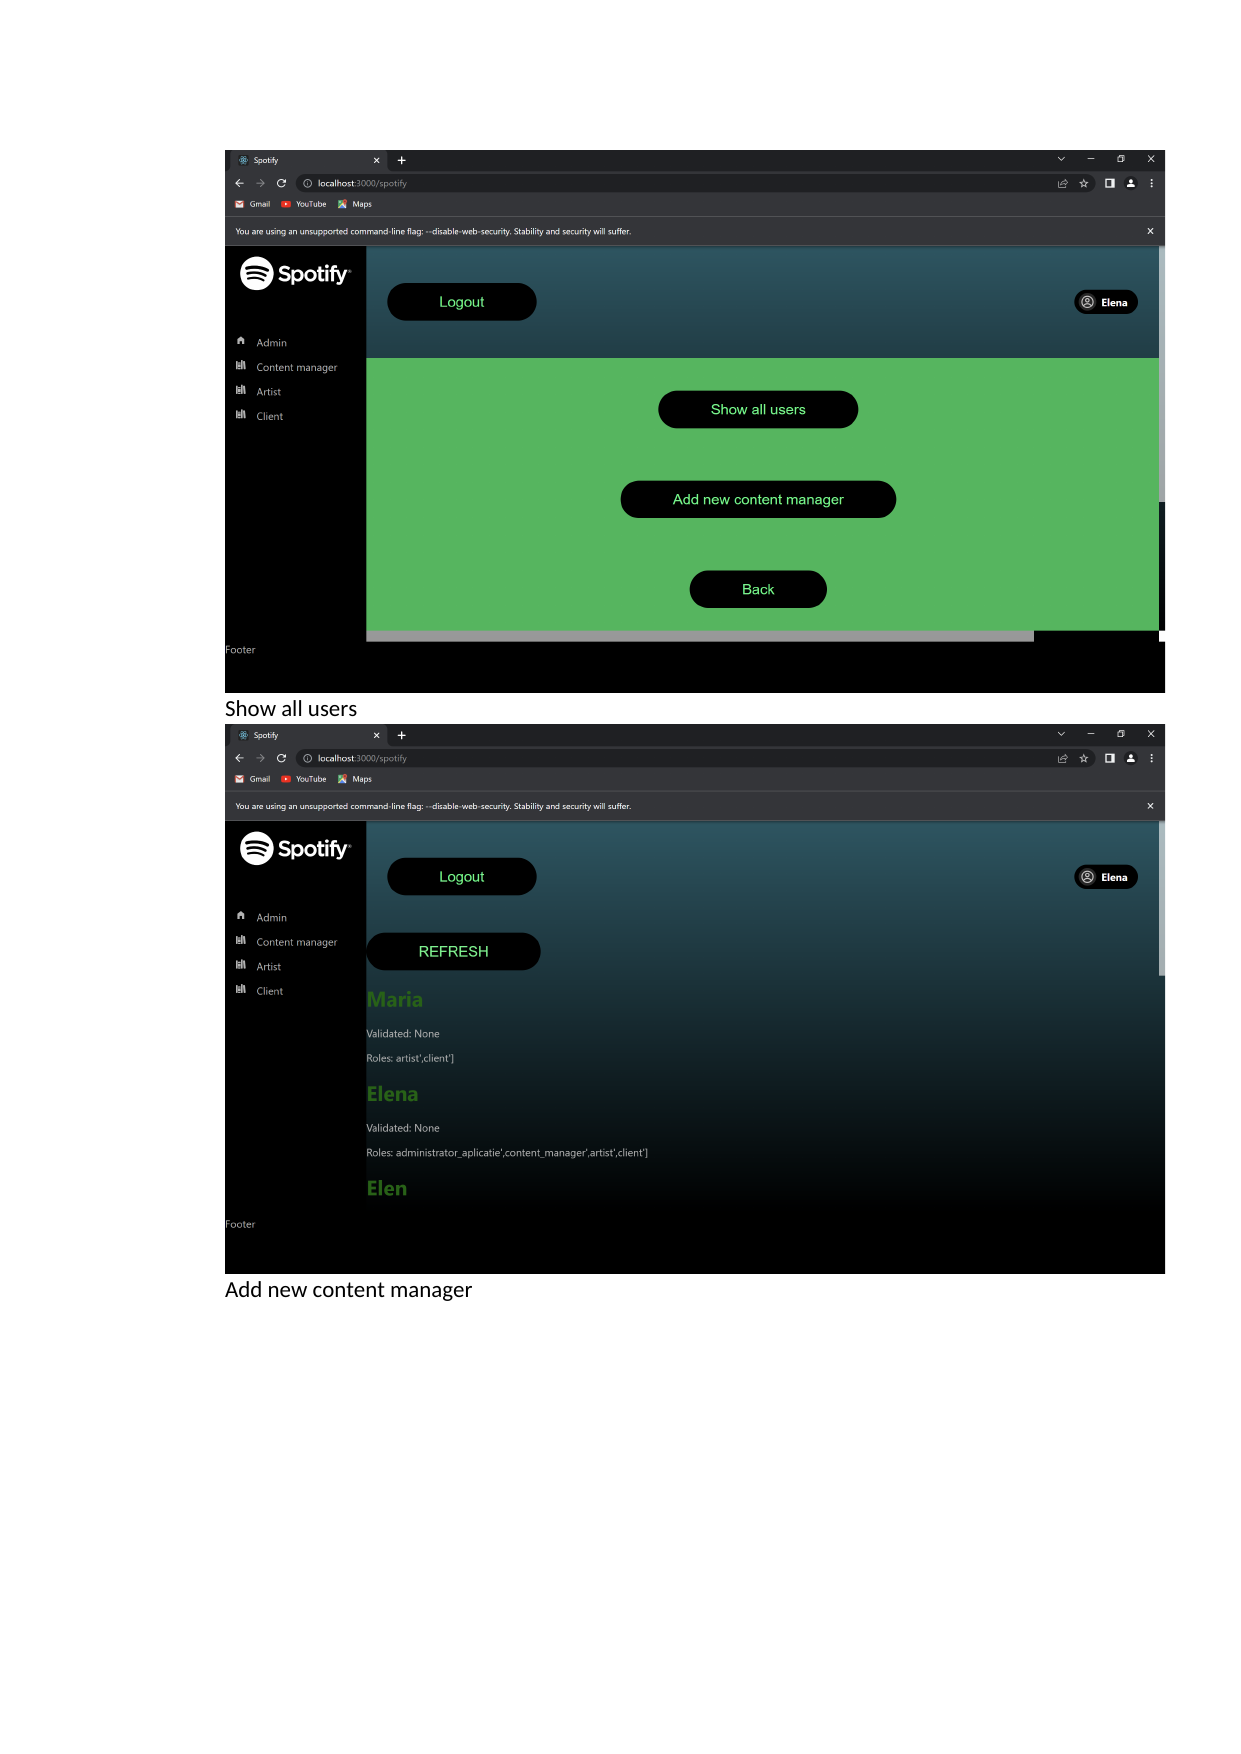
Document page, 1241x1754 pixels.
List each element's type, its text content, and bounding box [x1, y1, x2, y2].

list Show all users [225, 694, 1090, 723]
list Add new content manager [225, 1275, 1090, 1303]
